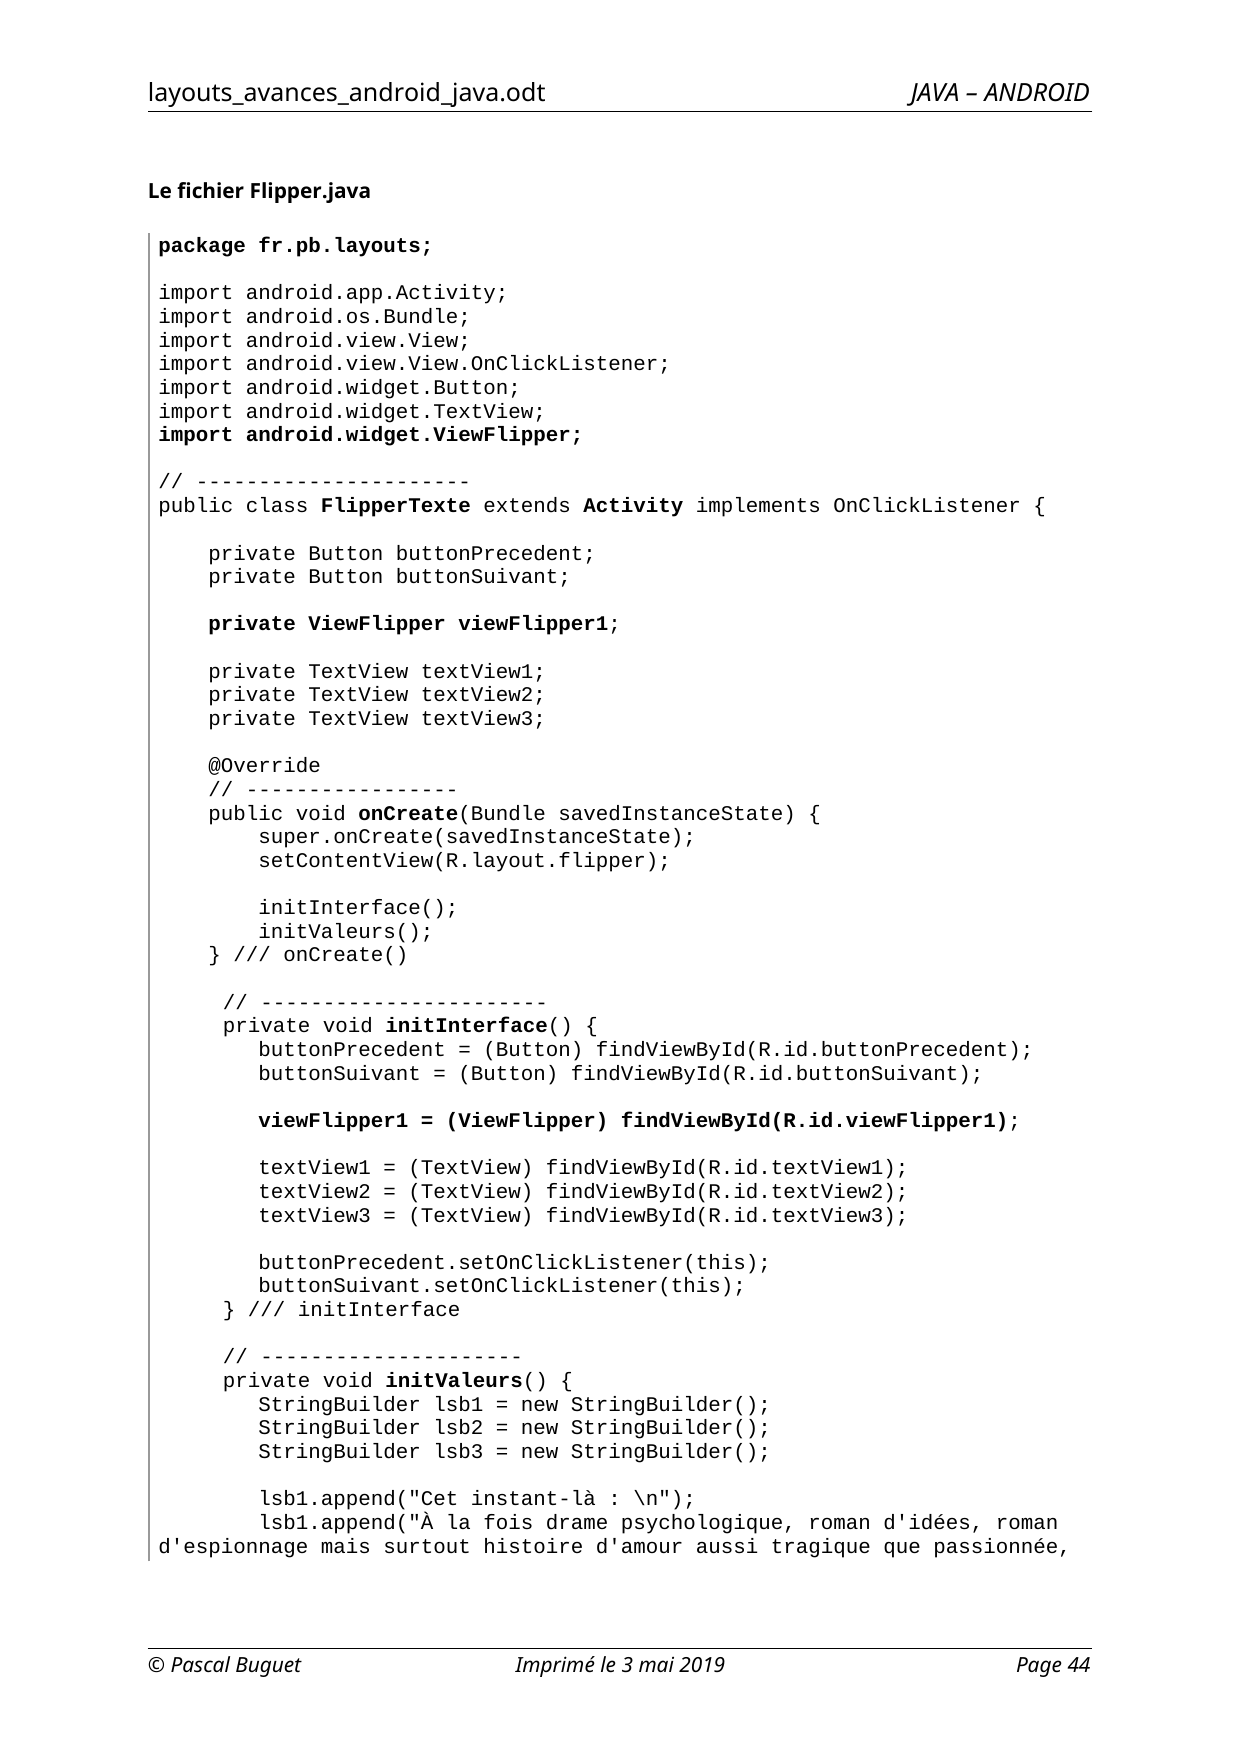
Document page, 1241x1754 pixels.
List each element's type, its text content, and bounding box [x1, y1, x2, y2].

text super.onCreate(savedInstanceState); [150, 826, 1092, 850]
text initInterface(); [150, 897, 1092, 921]
text // --------------------- [150, 1346, 1092, 1370]
text } /// initInterface [150, 1299, 1092, 1323]
text // ---------------------- [150, 472, 1092, 495]
text buttonPrecedent.setOnClickListener(this); [150, 1252, 1092, 1276]
text import android.widget.ViewFlipper; [150, 424, 1092, 448]
text buttonSuivant = (Button) findViewById(R.id.buttonSuivant); [150, 1063, 1092, 1086]
text private TextView textView1; [150, 661, 1092, 684]
text } /// onCreate() [150, 944, 1092, 968]
text buttonSuivant.setOnClickListener(this); [150, 1276, 1092, 1299]
text textView3 = (TextView) findViewById(R.id.textView3); [150, 1204, 1092, 1228]
text StringBuilder lsb2 = new StringBuilder(); [150, 1417, 1092, 1441]
text textView2 = (TextView) findViewById(R.id.textView2); [150, 1181, 1092, 1204]
text private void initInterface() { [150, 1015, 1092, 1039]
text // ----------------------- [150, 992, 1092, 1015]
text private void initValeurs() { [150, 1370, 1092, 1394]
text setContentView(R.layout.flipper); [150, 850, 1092, 873]
text viewFlipper1 = (ViewFlipper) findViewById(R.id.viewFlipper1); [150, 1110, 1092, 1134]
text lsb1.append("Cet instant-là : \n"); [150, 1488, 1092, 1512]
text private TextView textView2; [150, 684, 1092, 708]
text initValeurs(); [150, 921, 1092, 944]
text @Override [150, 755, 1092, 779]
text import android.os.Bundle; [150, 306, 1092, 330]
text lsb1.append("À la fois drame psychologique, roman d'idées, roman d'espionnage mais surtout histoire d'amour aussi tragique que passionnée, [150, 1512, 1092, 1561]
text StringBuilder lsb1 = new StringBuilder(); [150, 1394, 1092, 1417]
text buttonPrecedent = (Button) findViewById(R.id.buttonPrecedent); [150, 1039, 1092, 1063]
text StringBuilder lsb3 = new StringBuilder(); [150, 1441, 1092, 1465]
text import android.app.Activity; [150, 282, 1092, 306]
text private TextView textView3; [150, 708, 1092, 732]
text Le fichier Flipper.java [148, 176, 1092, 204]
text import android.view.View; [150, 330, 1092, 353]
text private Button buttonSuivant; [150, 566, 1092, 590]
text import android.view.View.OnClickListener; [150, 353, 1092, 377]
text import android.widget.Button; [150, 377, 1092, 401]
text package fr.pb.layouts; [150, 233, 1092, 259]
text private Button buttonPrecedent; [150, 542, 1092, 566]
text private ViewFlipper viewFlipper1; [150, 613, 1092, 637]
text textView1 = (TextView) findViewById(R.id.textView1); [150, 1157, 1092, 1181]
text public void onCreate(Bundle savedInstanceState) { [150, 803, 1092, 826]
text // ----------------- [150, 779, 1092, 803]
text public class FlipperTexte extends Activity implements OnClickListener { [150, 495, 1092, 519]
text import android.widget.TextView; [150, 401, 1092, 424]
